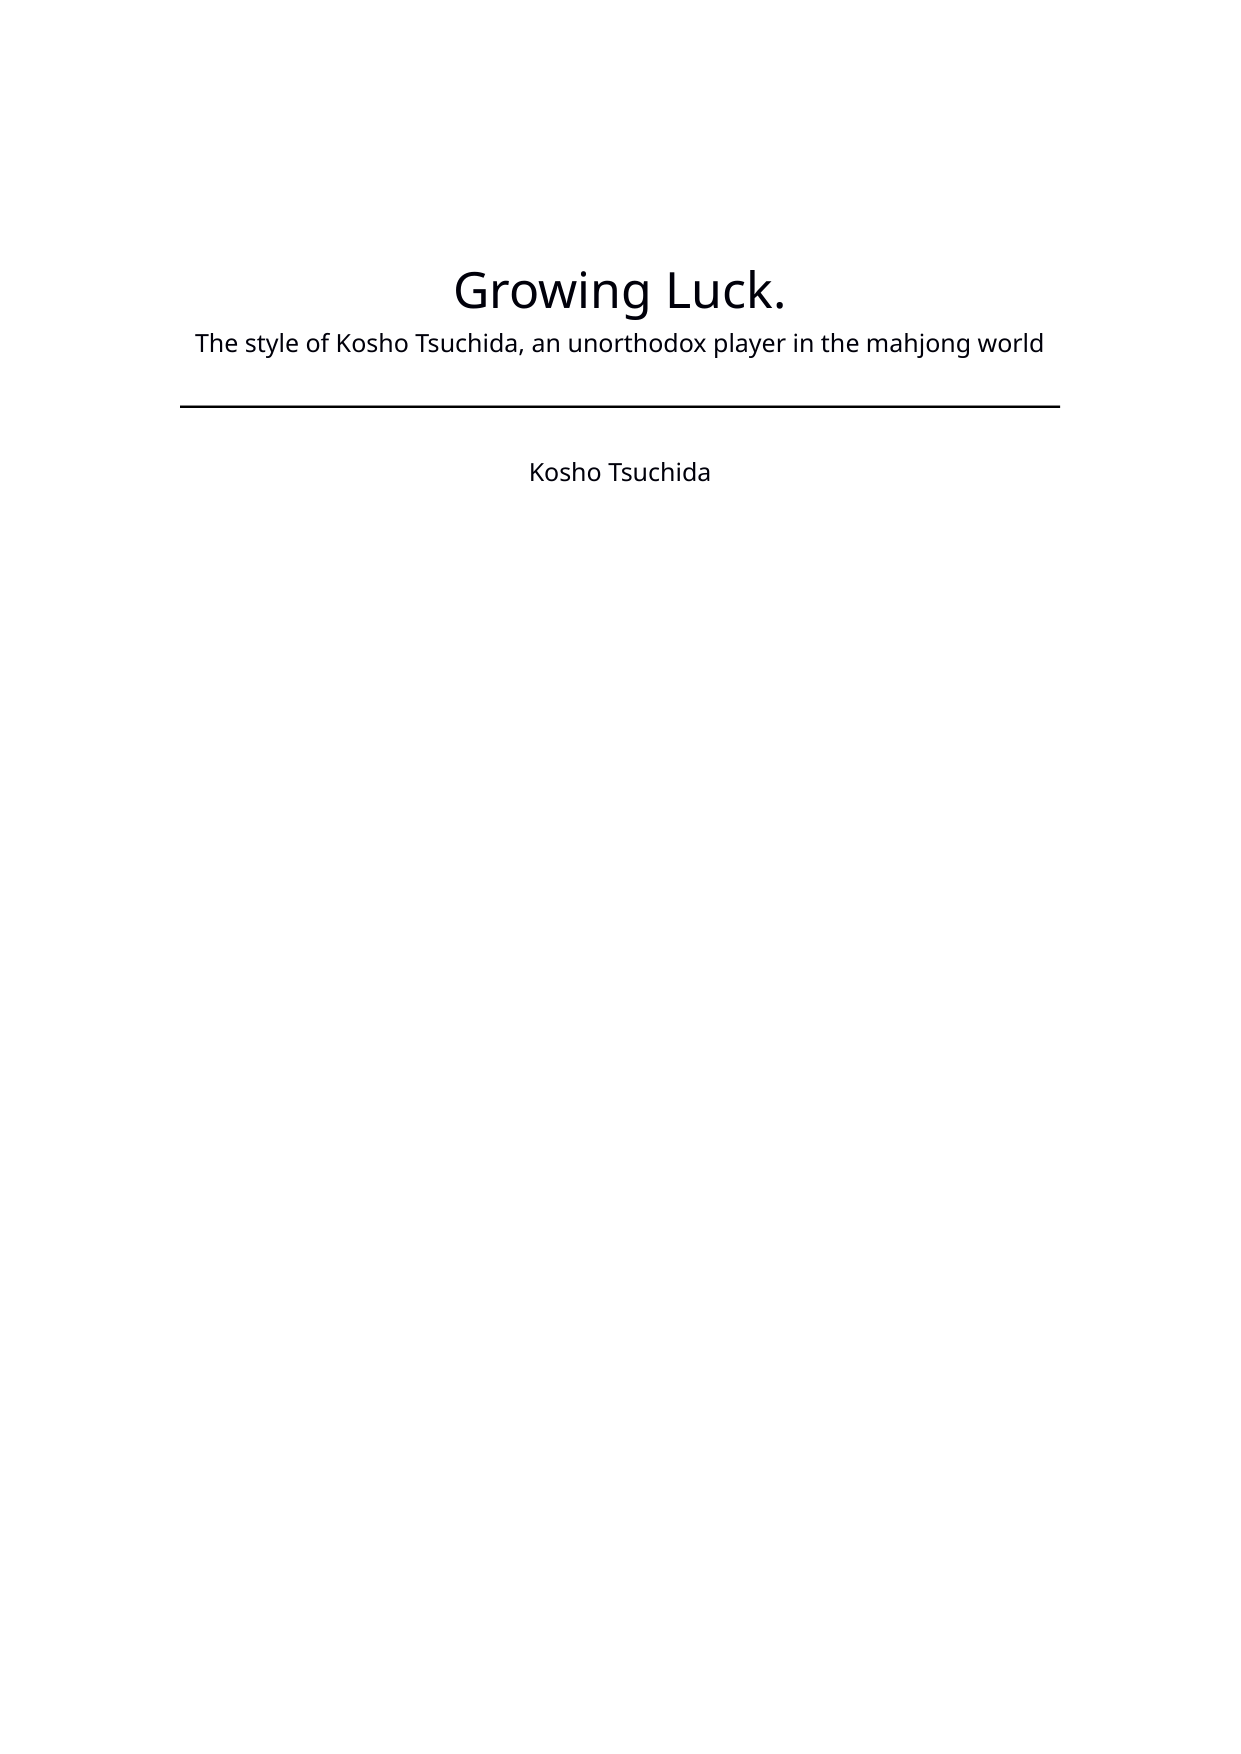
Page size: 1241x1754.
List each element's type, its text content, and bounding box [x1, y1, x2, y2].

text Kosho Tsuchida [150, 462, 1089, 487]
text Growing Luck. [150, 268, 1089, 318]
text The style of Kosho Tsuchida, an unorthodox player in the mahjong world [150, 332, 1089, 357]
